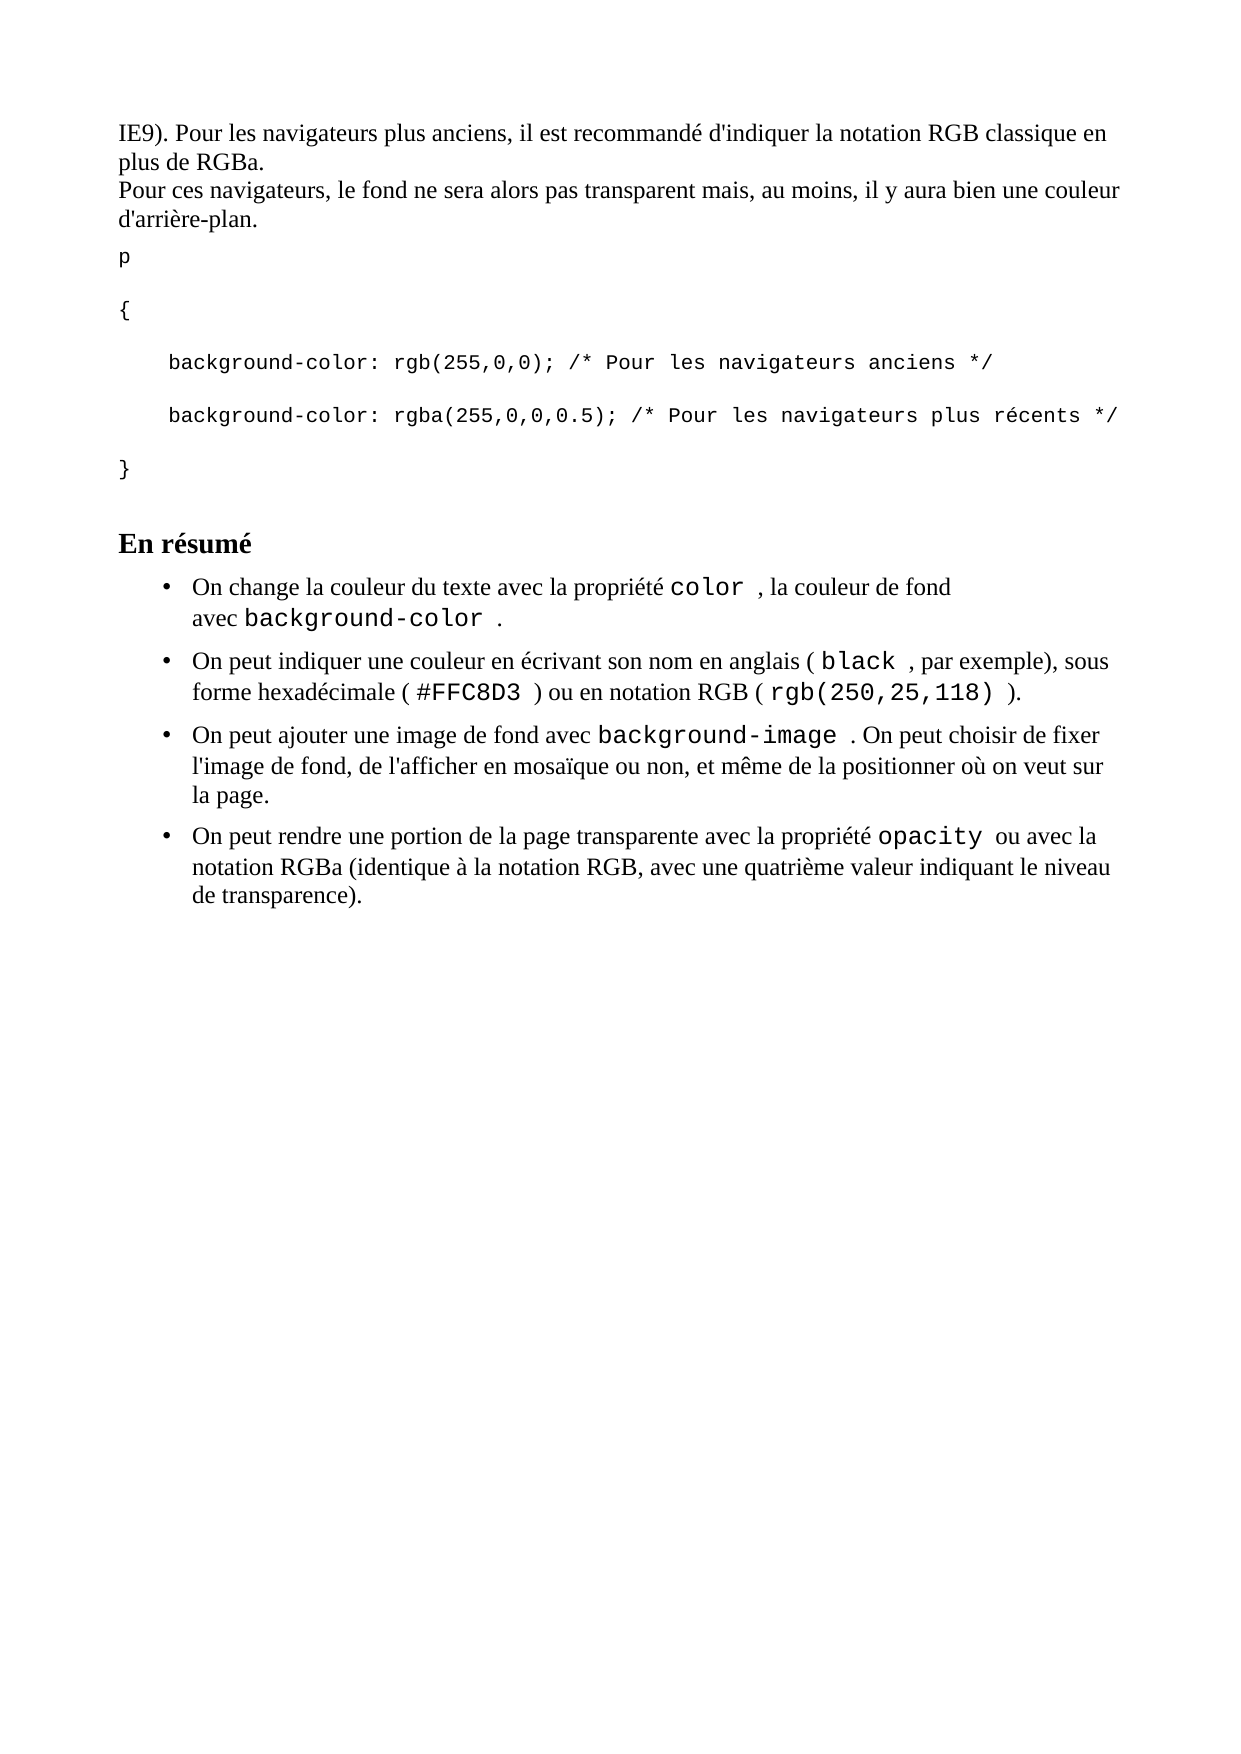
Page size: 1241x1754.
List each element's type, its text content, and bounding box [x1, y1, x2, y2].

subtitle En résumé [118, 526, 1122, 559]
list On peut ajouter une image de fond avec background-image . On peut choisir de fixer l'image de fond, de l'afficher en mosaïque ou non, et même de la positionner où on veut sur la page. [162, 720, 1122, 808]
list On change la couleur du texte avec la propriété color , la couleur de fond avec background-color . [162, 572, 1122, 633]
text background-color: rgb(255,0,0); /* Pour les navigateurs anciens */ [118, 352, 1122, 376]
text background-color: rgba(255,0,0,0.5); /* Pour les navigateurs plus récents */ [118, 405, 1122, 429]
list On peut indiquer une couleur en écrivant son nom en anglais ( black , par exemple), sous forme hexadécimale ( #FFC8D3 ) ou en notation RGB ( rgb(250,25,118) ). [162, 646, 1122, 708]
text { [118, 299, 1122, 322]
text } [118, 458, 1122, 482]
text p [118, 246, 1122, 269]
text IE9). Pour les navigateurs plus anciens, il est recommandé d'indiquer la notation RGB classique en plus de RGBa. Pour ces navigateurs, le fond ne sera alors pas transparent mais, au moins, il y aura bien une couleur d'arrière-plan. [118, 118, 1122, 233]
list On peut rendre une portion de la page transparente avec la propriété opacity ou avec la notation RGBa (identique à la notation RGB, avec une quatrième valeur indiquant le niveau de transparence). [162, 821, 1122, 909]
